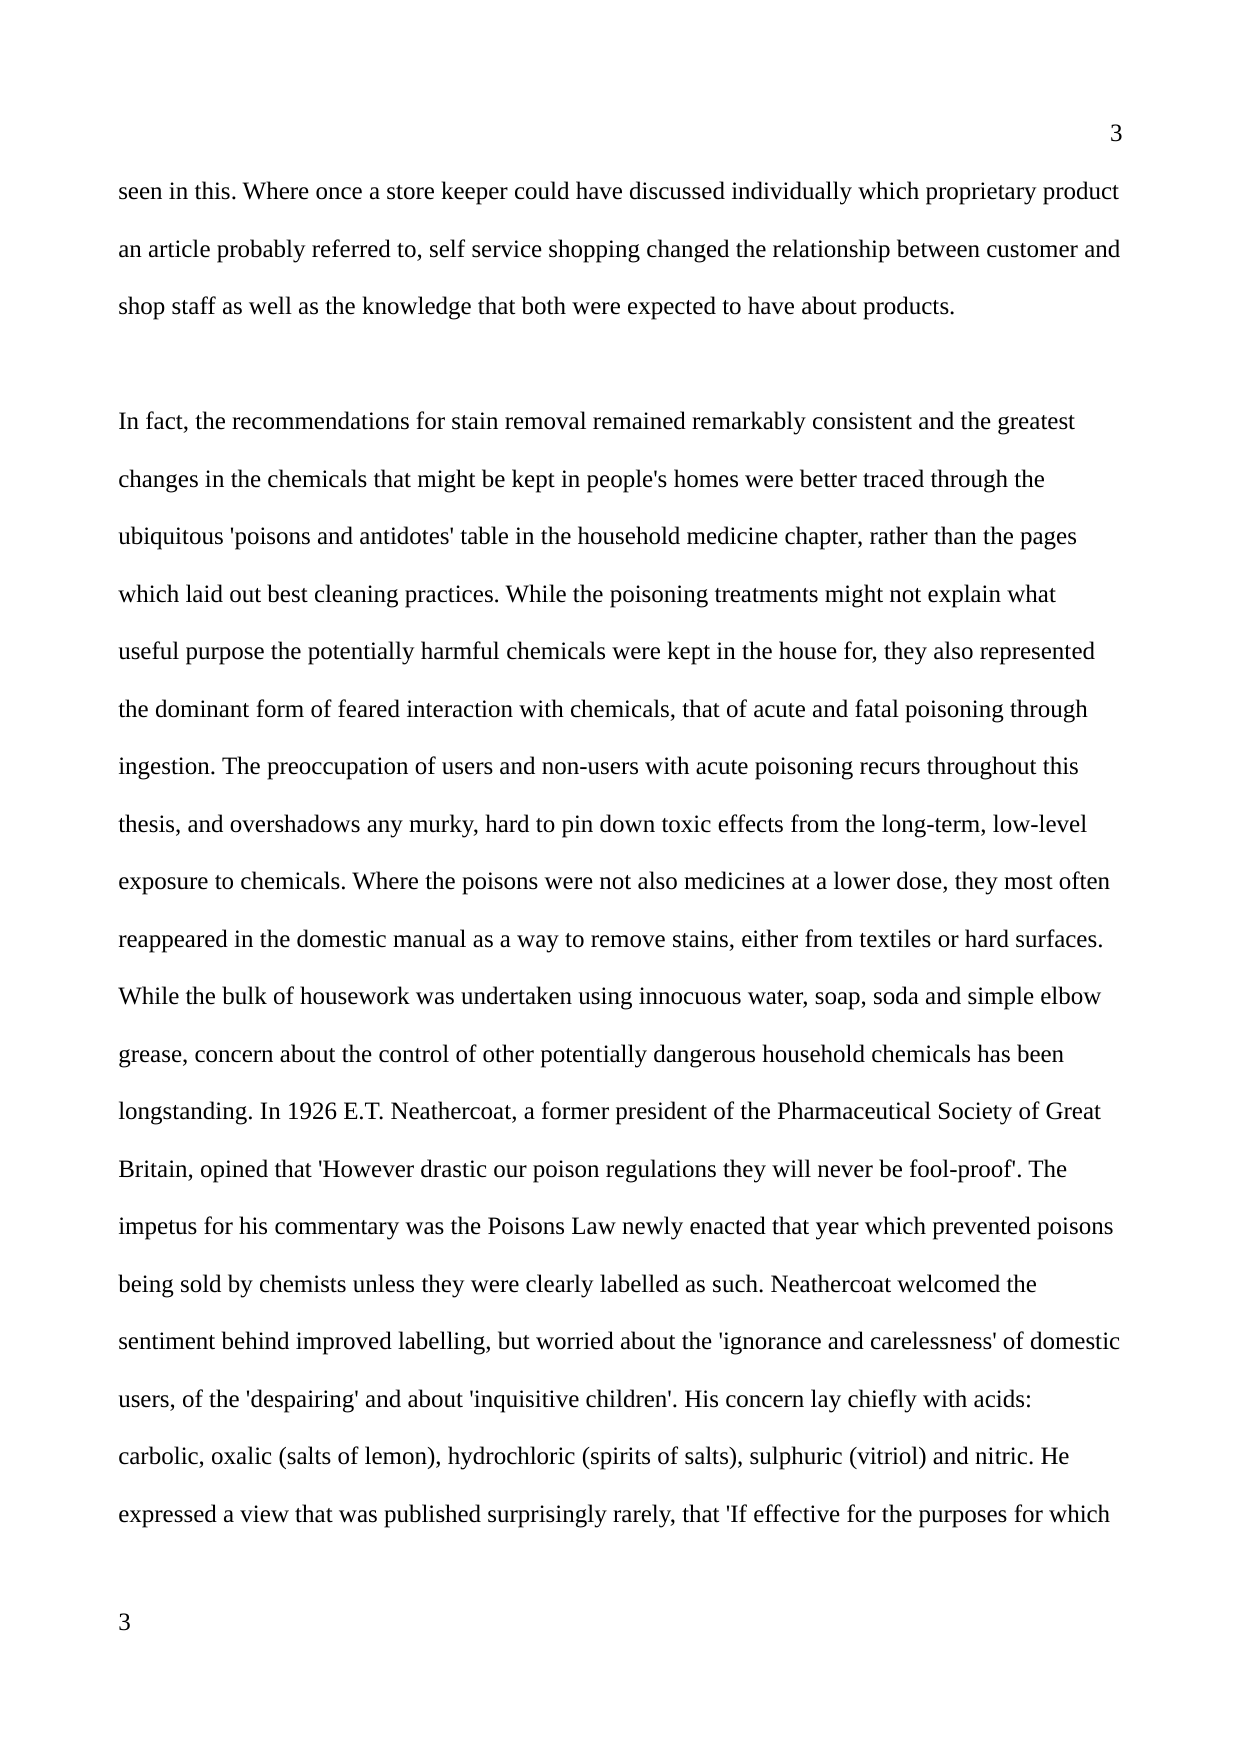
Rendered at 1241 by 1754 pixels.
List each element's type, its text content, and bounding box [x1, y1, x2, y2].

text seen in this. Where once a store keeper could have discussed individually which proprietary product an article probably referred to, self service shopping changed the relationship between customer and shop staff as well as the knowledge that both were expected to have about products. [118, 176, 1122, 320]
text In fact, the recommendations for stain removal remained remarkably consistent and the greatest changes in the chemicals that might be kept in people's homes were better traced through the ubiquitous 'poisons and antidotes' table in the household medicine chapter, rather than the pages which laid out best cleaning practices. While the poisoning treatments might not explain what useful purpose the potentially harmful chemicals were kept in the house for, they also represented the dominant form of feared interaction with chemicals, that of acute and fatal poisoning through ingestion. The preoccupation of users and non-users with acute poisoning recurs throughout this thesis, and overshadows any murky, hard to pin down toxic effects from the long-term, low-level exposure to chemicals. Where the poisons were not also medicines at a lower dose, they most often reappeared in the domestic manual as a way to remove stains, either from textiles or hard surfaces. [118, 406, 1122, 953]
text While the bulk of housework was undertaken using innocuous water, soap, soda and simple elbow grease, concern about the control of other potentially dangerous household chemicals has been longstanding. In 1926 E.T. Neathercoat, a former president of the Pharmaceutical Society of Great Britain, opined that 'However drastic our poison regulations they will never be fool-proof'. The impetus for his commentary was the Poisons Law newly enacted that year which prevented poisons being sold by chemists unless they were clearly labelled as such. Neathercoat welcomed the sentiment behind improved labelling, but worried about the 'ignorance and carelessness' of domestic users, of the 'despairing' and about 'inquisitive children'. His concern lay chiefly with acids: carbolic, oxalic (salts of lemon), hydrochloric (spirits of salts), sulphuric (vitriol) and nitric. He expressed a view that was published surprisingly rarely, that 'If effective for the purposes for which [118, 981, 1122, 1528]
